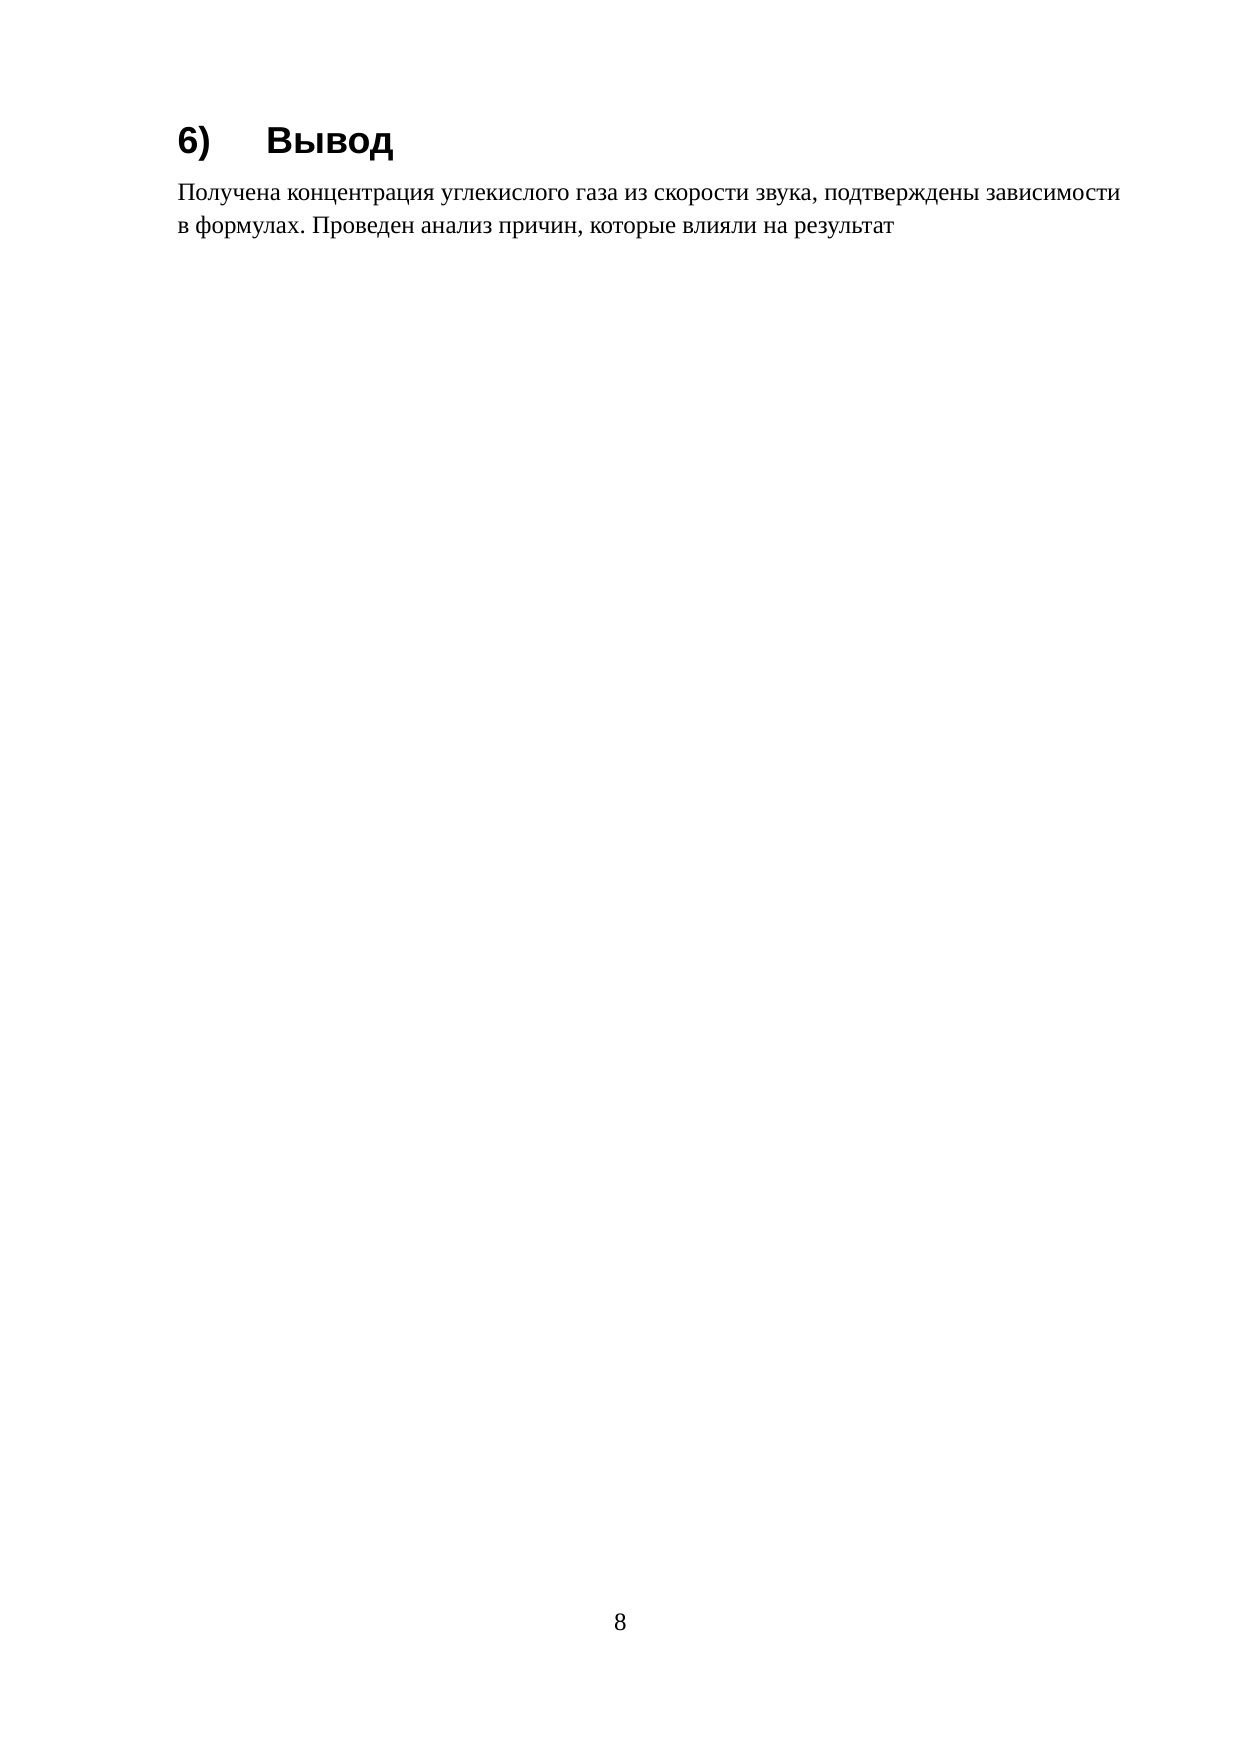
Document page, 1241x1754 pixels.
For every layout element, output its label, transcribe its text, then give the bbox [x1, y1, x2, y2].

subtitle Вывод [177, 118, 1093, 161]
text Получена концентрация углекислого газа из скорости звука, подтверждены зависимости в формулах. Проведен анализ причин, которые влияли на результат [177, 177, 1122, 238]
